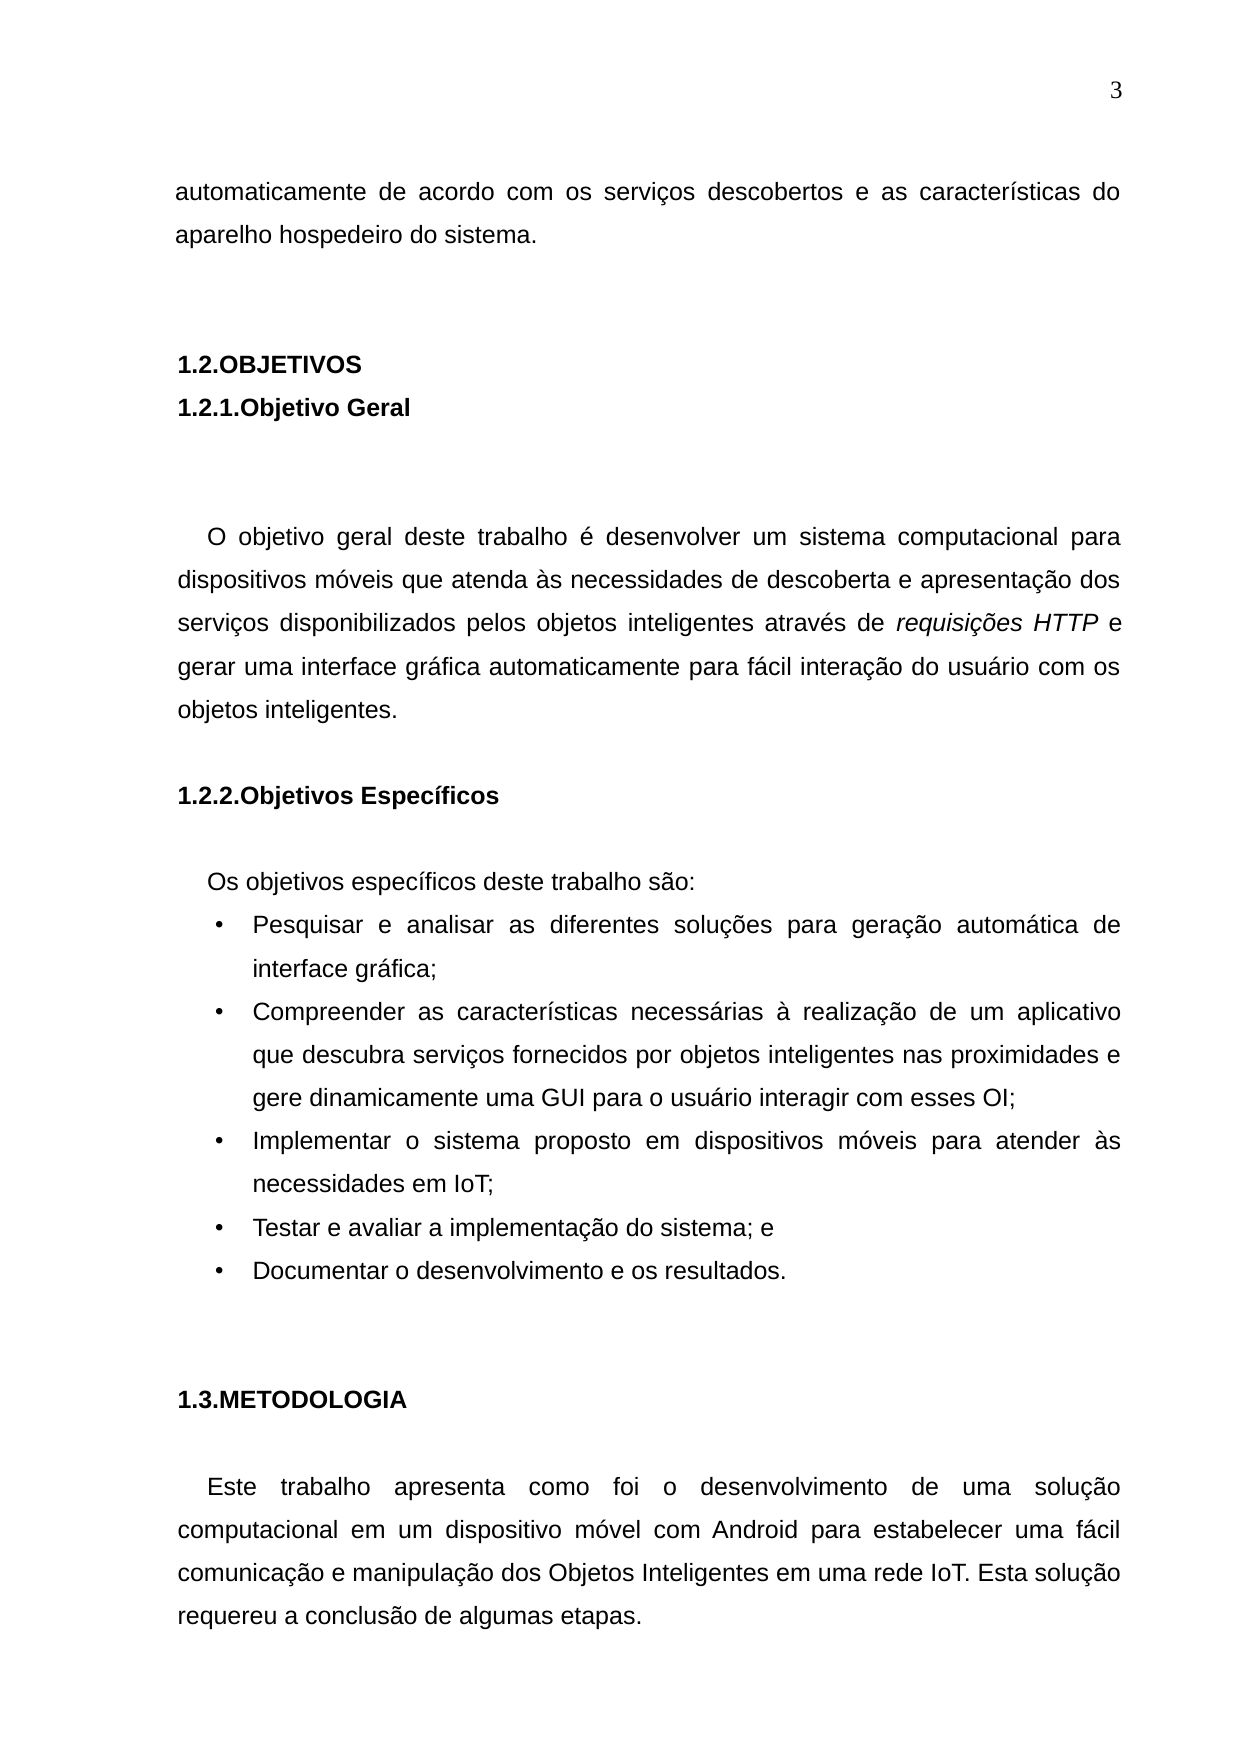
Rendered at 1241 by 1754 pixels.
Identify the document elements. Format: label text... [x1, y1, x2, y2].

list OBJETIVOS [177, 350, 1122, 378]
list METODOLOGIA [177, 1385, 1122, 1414]
list Objetivo Geral [177, 393, 1122, 422]
text automaticamente de acordo com os serviços descobertos e as características do aparelho hospedeiro do sistema. [175, 177, 1122, 249]
list Testar e avaliar a implementação do sistema; e [215, 1212, 1122, 1241]
list Implementar o sistema proposto em dispositivos móveis para atender às necessidades em IoT; [215, 1126, 1122, 1198]
list Documentar o desenvolvimento e os resultados. [215, 1256, 1122, 1284]
list Pesquisar e analisar as diferentes soluções para geração automática de interface gráfica; [215, 910, 1122, 982]
list Objetivos Específicos [177, 781, 1122, 810]
text Este trabalho apresenta como foi o desenvolvimento de uma solução computacional em um dispositivo móvel com Android para estabelecer uma fácil comunicação e manipulação dos Objetos Inteligentes em uma rede IoT. Esta solução requereu a conclusão de algumas etapas. [177, 1471, 1122, 1629]
text O objetivo geral deste trabalho é desenvolver um sistema computacional para dispositivos móveis que atenda às necessidades de descoberta e apresentação dos serviços disponibilizados pelos objetos inteligentes através de requisições HTTP e gerar uma interface gráfica automaticamente para fácil interação do usuário com os objetos inteligentes. [177, 522, 1122, 723]
text Os objetivos específicos deste trabalho são: [177, 867, 1122, 896]
list Compreender as características necessárias à realização de um aplicativo que descubra serviços fornecidos por objetos inteligentes nas proximidades e gere dinamicamente uma GUI para o usuário interagir com esses OI; [215, 997, 1122, 1112]
